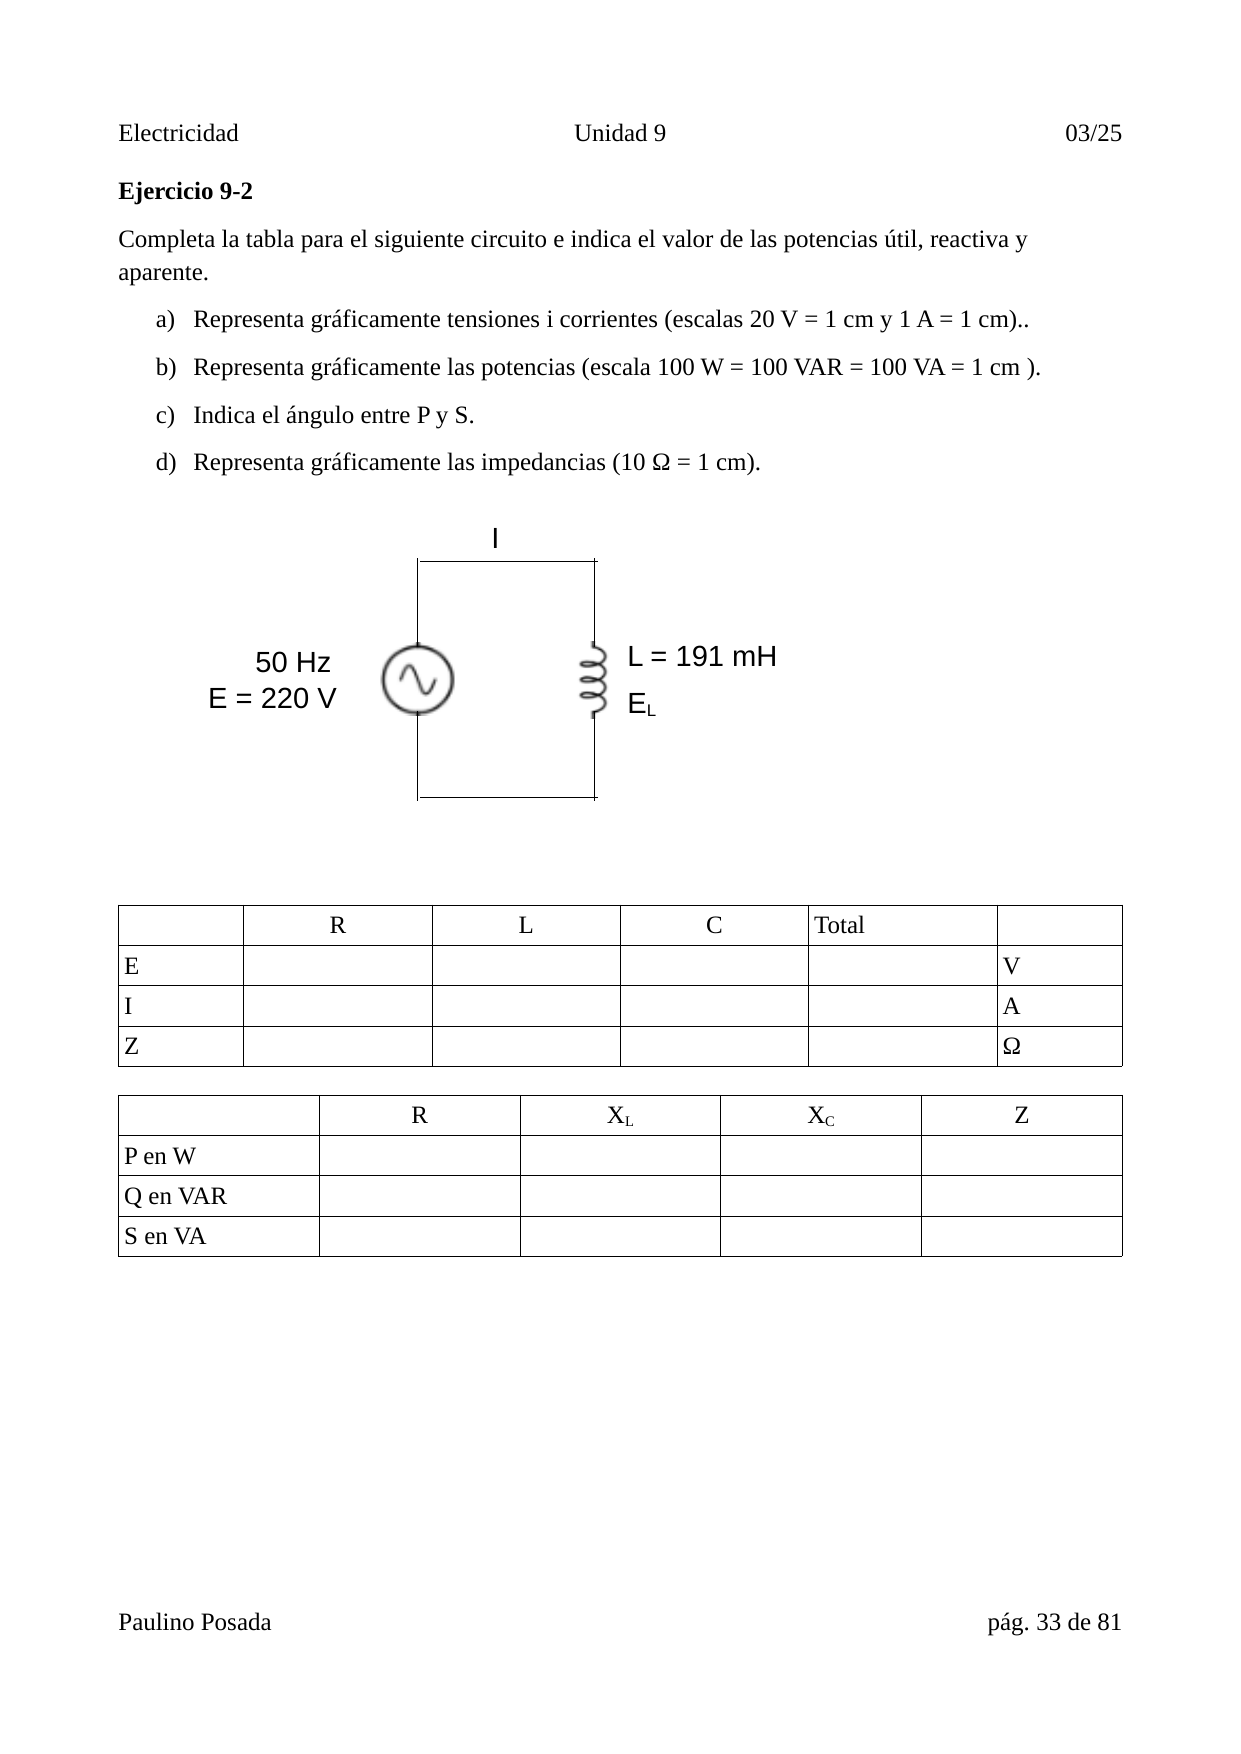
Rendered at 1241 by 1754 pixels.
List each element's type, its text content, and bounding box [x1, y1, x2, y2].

table_header L [433, 906, 620, 945]
text Completa la tabla para el siguiente circuito e indica el valor de las potencias útil, reactiva y aparente. [118, 224, 1122, 286]
table_header XL [521, 1096, 720, 1135]
list Representa gráficamente las impedancias (10 Ω = 1 cm). [156, 447, 1122, 476]
table_cell S en VA [119, 1217, 319, 1256]
table_header C [621, 906, 808, 945]
table_cell [922, 1176, 1122, 1216]
table_cell [521, 1176, 720, 1216]
table_cell I [119, 986, 243, 1026]
table_cell [621, 1027, 808, 1066]
list Indica el ángulo entre P y S. [156, 400, 1122, 428]
table_cell [721, 1217, 921, 1256]
picture [379, 642, 457, 716]
table_cell [433, 1027, 620, 1066]
table_cell [320, 1136, 520, 1175]
table_cell P en W [119, 1136, 319, 1175]
table_cell [922, 1136, 1122, 1175]
table_cell [244, 986, 432, 1026]
table_cell V [998, 946, 1122, 985]
list Representa gráficamente las potencias (escala 100 W = 100 VAR = 100 VA = 1 cm ). [156, 352, 1122, 381]
table_cell [244, 1027, 432, 1066]
text Ejercicio 9-2 [118, 176, 1122, 205]
table_cell [433, 986, 620, 1026]
table_cell [320, 1217, 520, 1256]
table_cell A [998, 986, 1122, 1026]
table_cell [809, 1027, 997, 1066]
table_cell Q en VAR [119, 1176, 319, 1216]
table_header R [320, 1096, 520, 1135]
table_cell [244, 946, 432, 985]
table_cell [922, 1217, 1122, 1256]
table_cell [521, 1136, 720, 1175]
table_cell [521, 1217, 720, 1256]
table_header [119, 1096, 319, 1135]
table_header R [244, 906, 432, 945]
table_cell [320, 1176, 520, 1216]
table_cell [809, 946, 997, 985]
table_header Total [809, 906, 997, 945]
table_cell [433, 946, 620, 985]
table_cell [721, 1176, 921, 1216]
table_header [119, 906, 243, 945]
table_cell [621, 986, 808, 1026]
table_header Z [922, 1096, 1122, 1135]
table_cell Ω [998, 1027, 1122, 1066]
table_cell Z [119, 1027, 243, 1066]
table_cell [621, 946, 808, 985]
table_cell [721, 1136, 921, 1175]
picture [572, 641, 610, 719]
table_cell E [119, 946, 243, 985]
table_cell [809, 986, 997, 1026]
list Representa gráficamente tensiones i corrientes (escalas 20 V = 1 cm y 1 A = 1 cm).. [156, 304, 1122, 333]
table_header [998, 906, 1122, 945]
table_header XC [721, 1096, 921, 1135]
